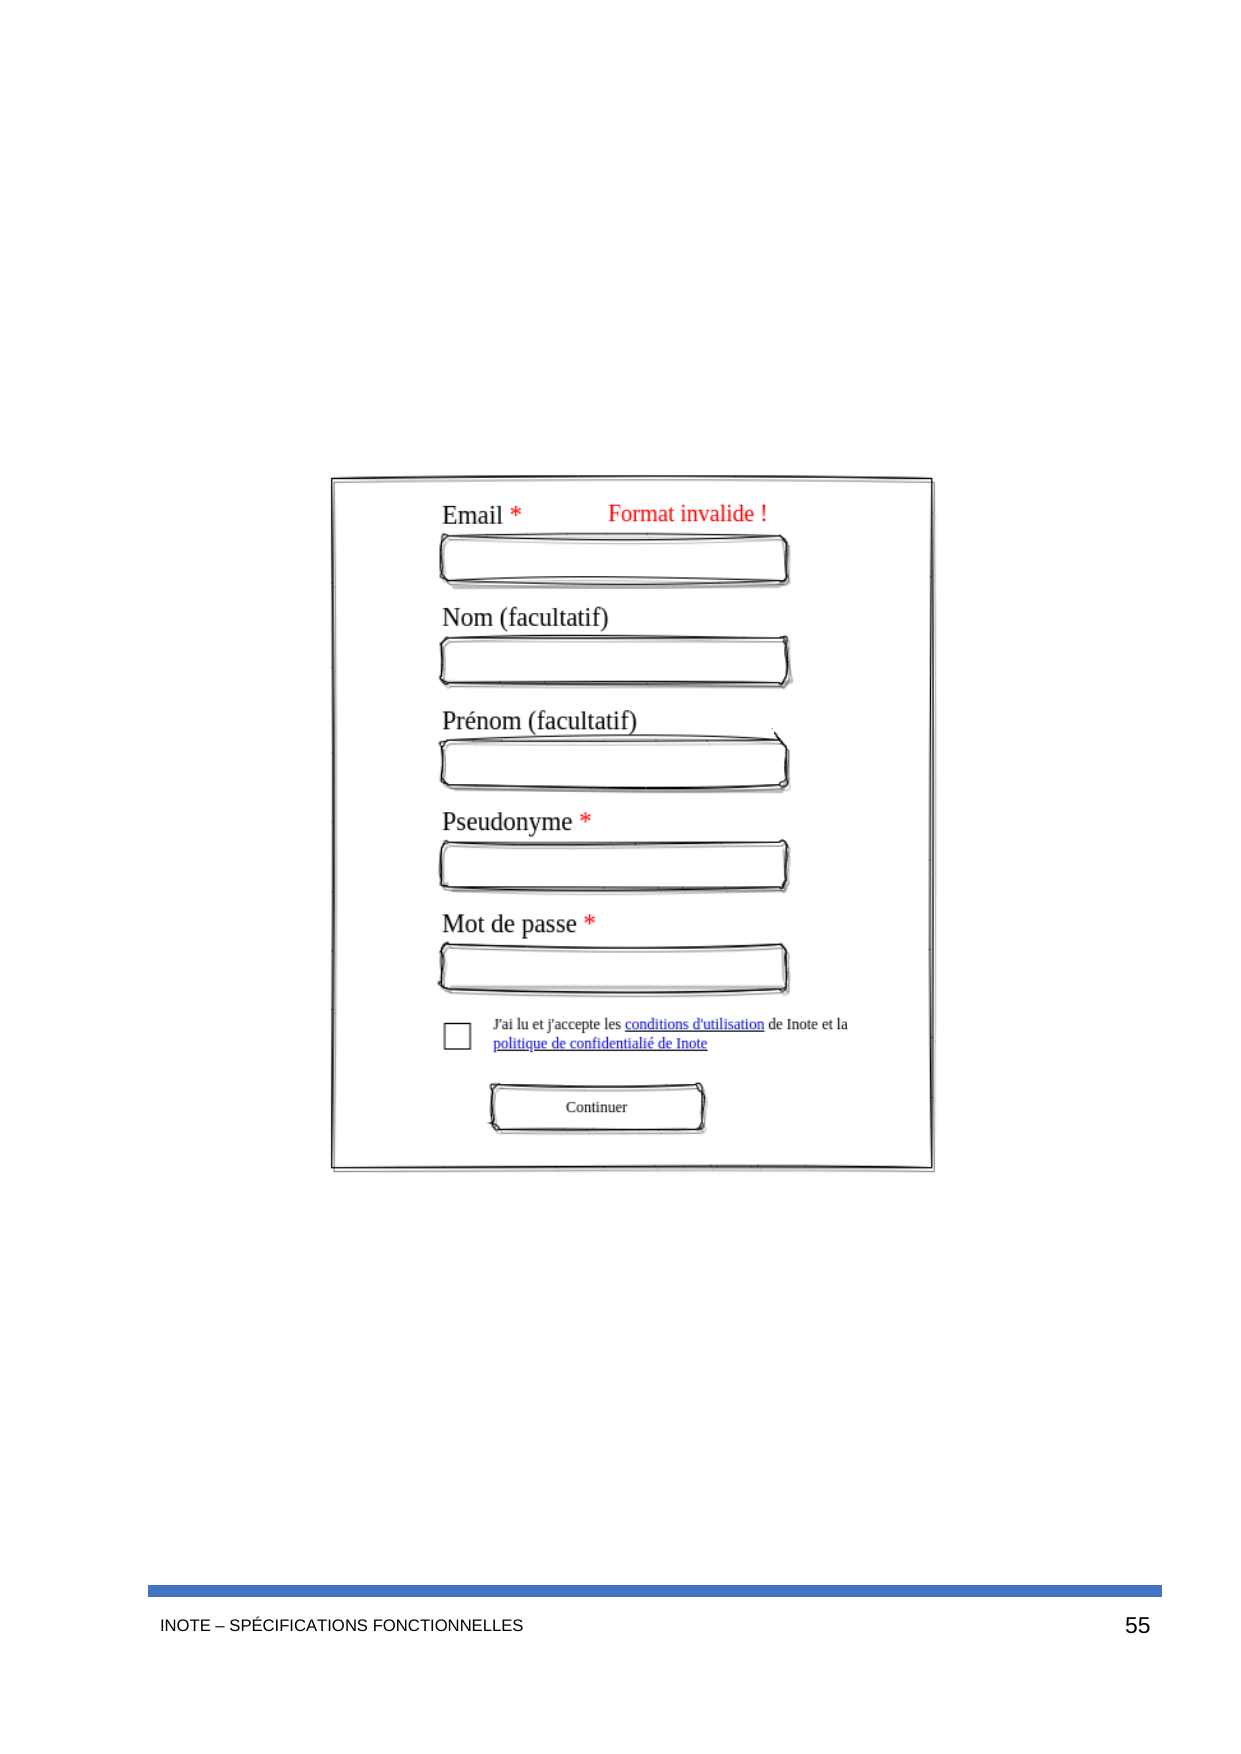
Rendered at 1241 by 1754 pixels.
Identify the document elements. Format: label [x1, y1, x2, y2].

picture [297, 462, 965, 1192]
